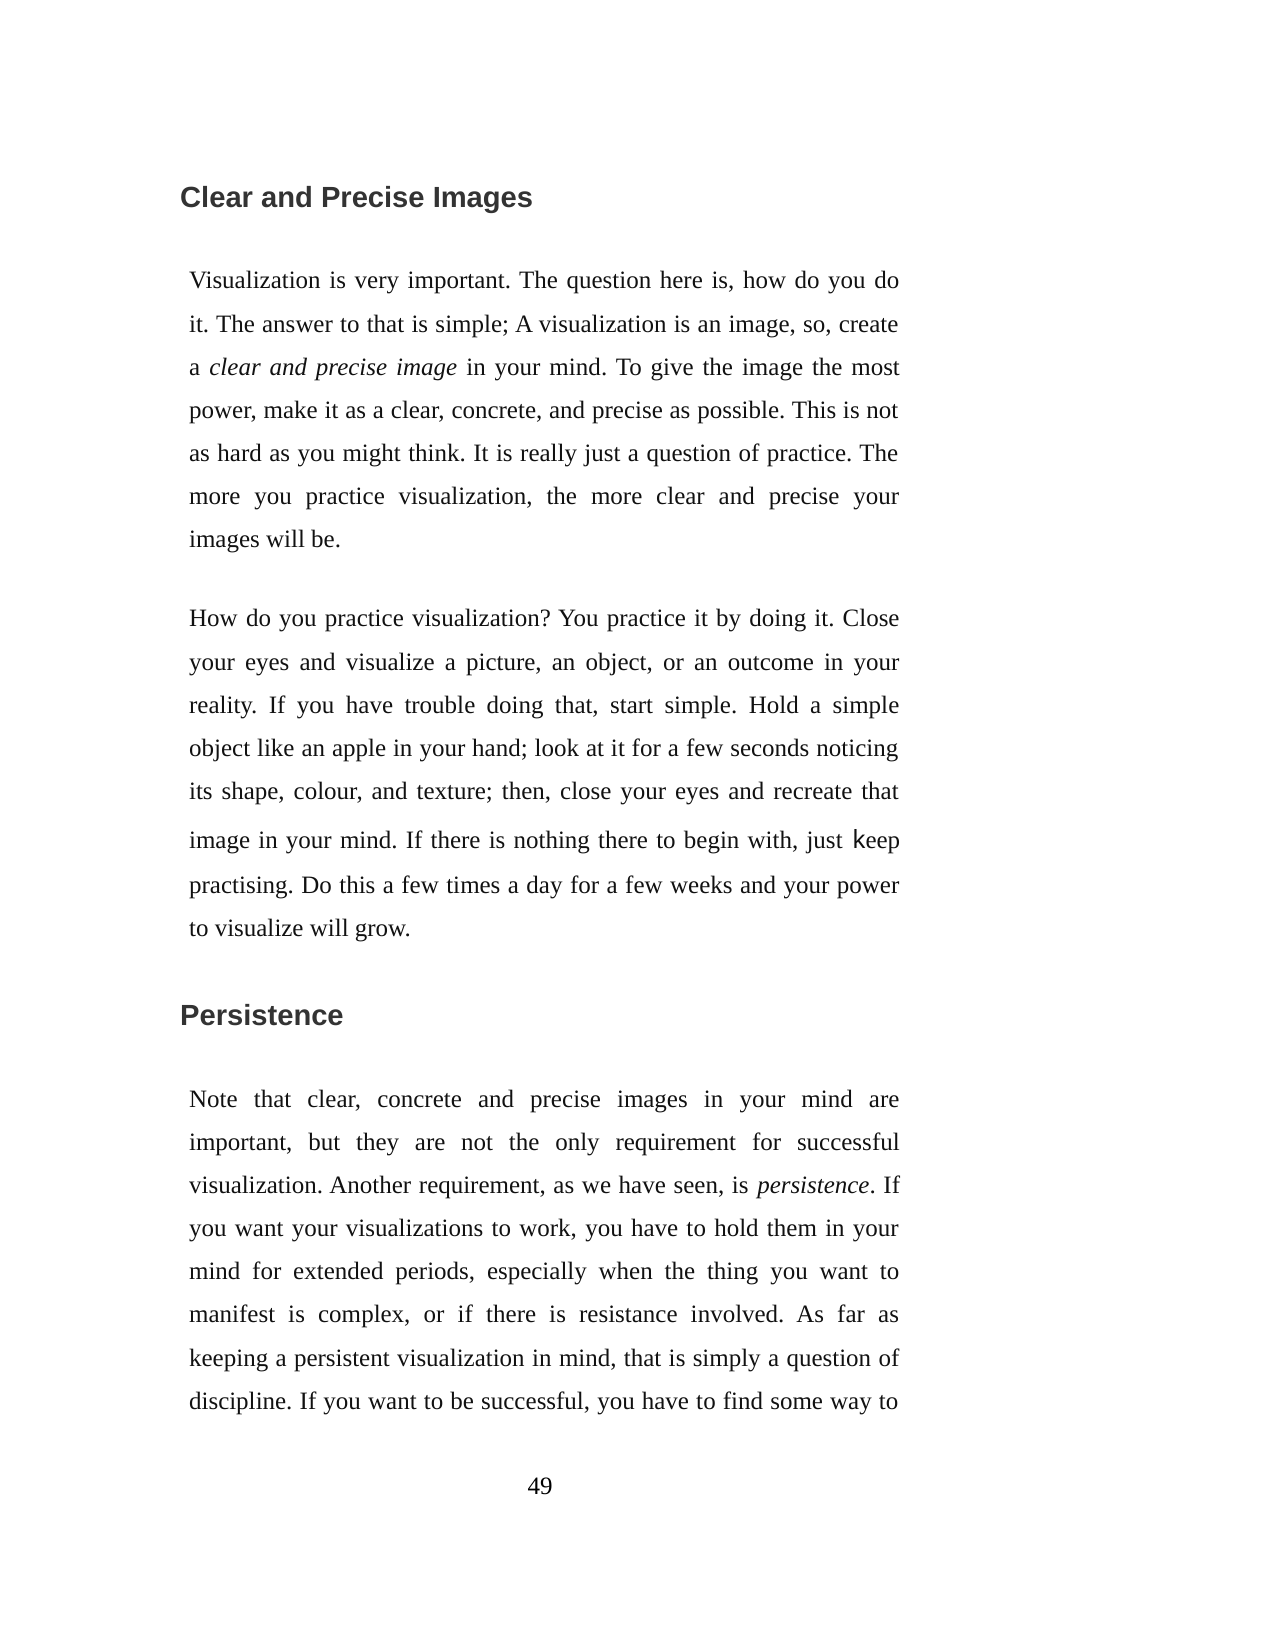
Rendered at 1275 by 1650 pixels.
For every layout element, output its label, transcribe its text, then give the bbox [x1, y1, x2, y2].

subtitle Persistence [180, 998, 900, 1032]
subtitle Clear and Precise Images [180, 180, 900, 213]
text Visualization is very important. The question here is, how do you do it. The answer to that is simple; A visualization is an image, so, create a clear and precise image in your mind. To give the image the most power, make it as a clear, concrete, and precise as possible. This is not as hard as you might think. It is really just a question of practice. The more you practice visualization, the more clear and precise your images will be. [189, 266, 900, 553]
text Note that clear, concrete and precise images in your mind are important, but they are not the only requirement for successful visualization. Another requirement, as we have seen, is persistence. If you want your visualizations to work, you have to hold them in your mind for extended periods, especially when the thing you want to manifest is complex, or if there is resistance involved. As far as keeping a persistent visualization in mind, that is simply a question of discipline. If you want to be successful, you have to find some way to [189, 1084, 900, 1414]
text How do you practice visualization? You practice it by doing it. Close your eyes and visualize a picture, an object, or an outcome in your reality. If you have trouble doing that, start simple. Hold a simple object like an apple in your hand; look at it for a few seconds noticing its shape, colour, and texture; then, close your eyes and recreate that image in your mind. If there is nothing there to begin with, just keep practising. Do this a few times a day for a few weeks and your power to visualize will grow. [189, 603, 900, 942]
